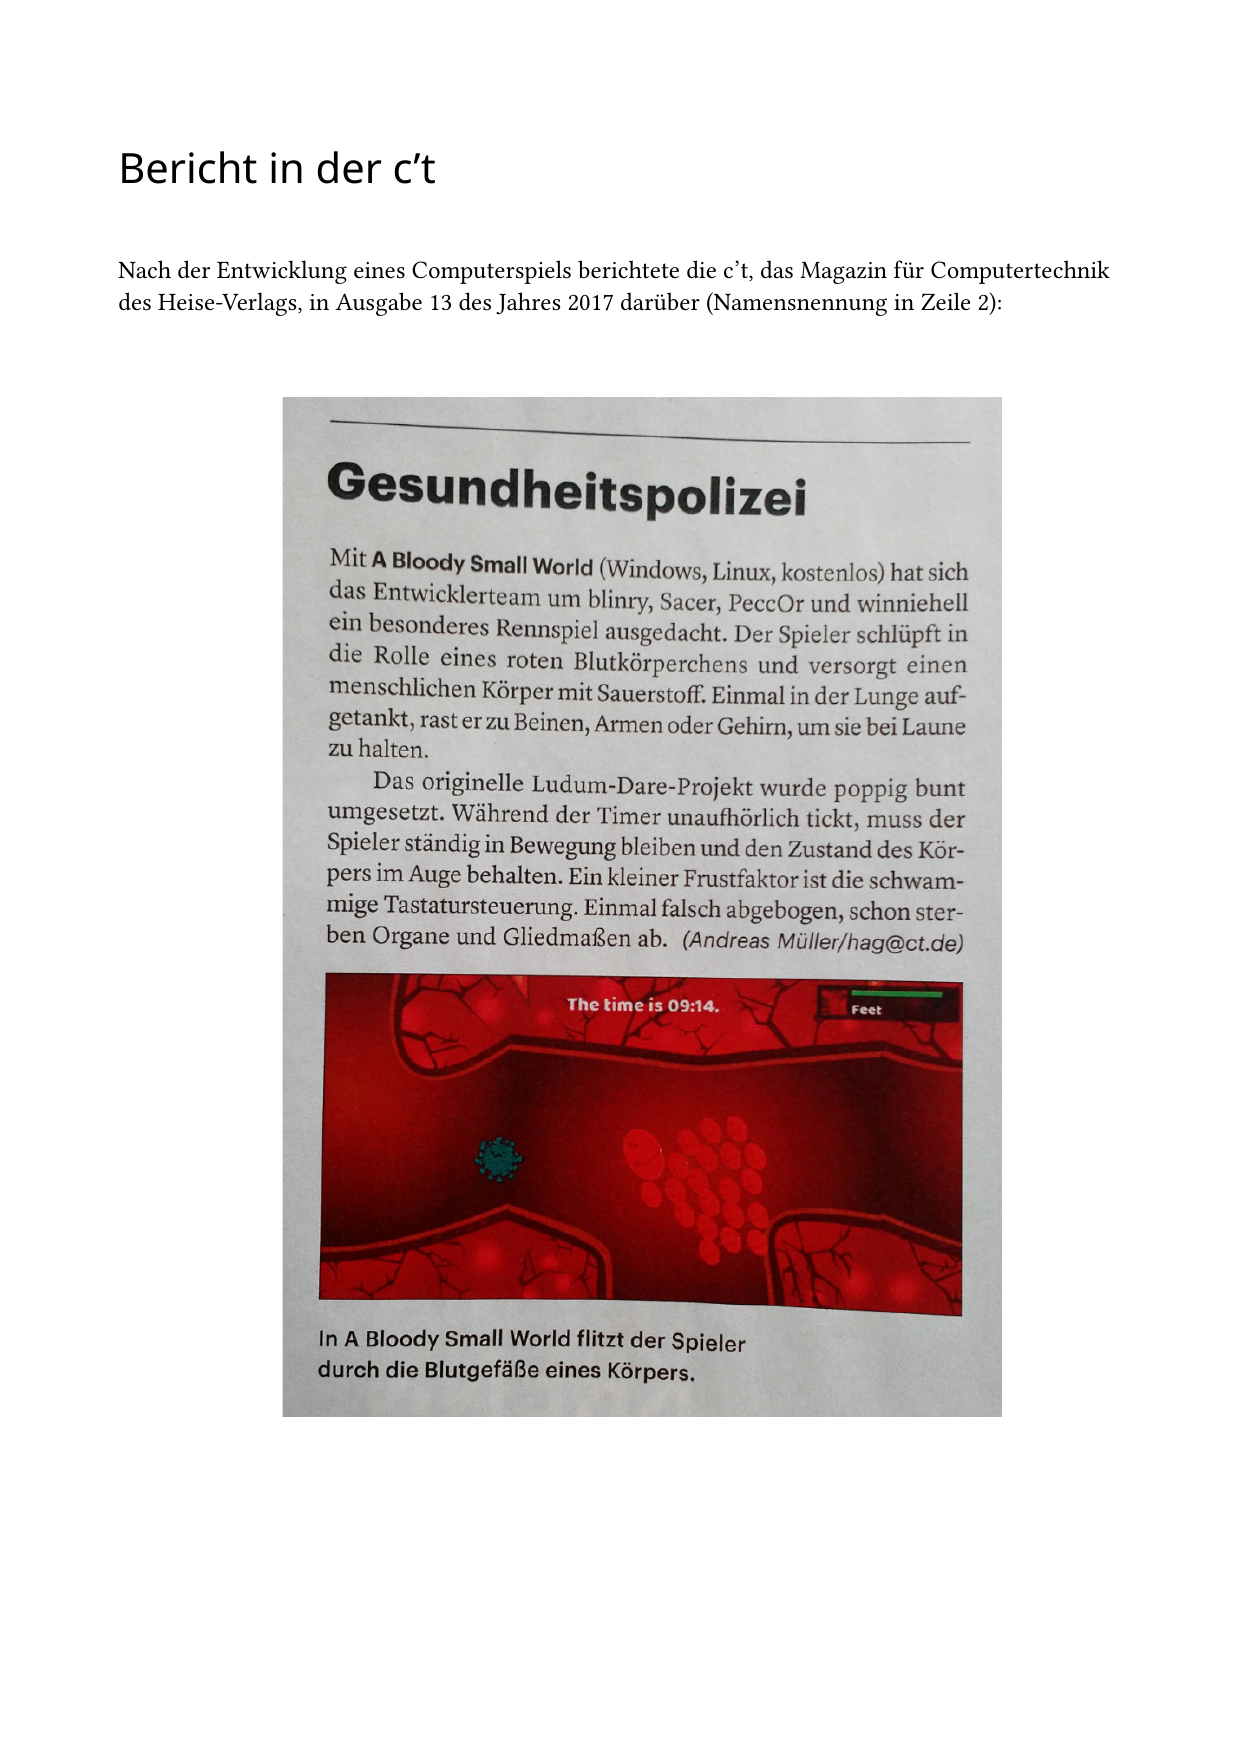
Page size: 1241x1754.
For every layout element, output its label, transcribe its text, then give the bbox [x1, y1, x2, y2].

picture [282, 397, 1002, 1417]
subtitle Bericht in der c’t [118, 139, 1122, 196]
text Nach der Entwicklung eines Computerspiels berichtete die c’t, das Magazin für Computertechnik des Heise-Verlags, in Ausgabe 13 des Jahres 2017 darüber (Namensnennung in Zeile 2): [118, 256, 1122, 317]
